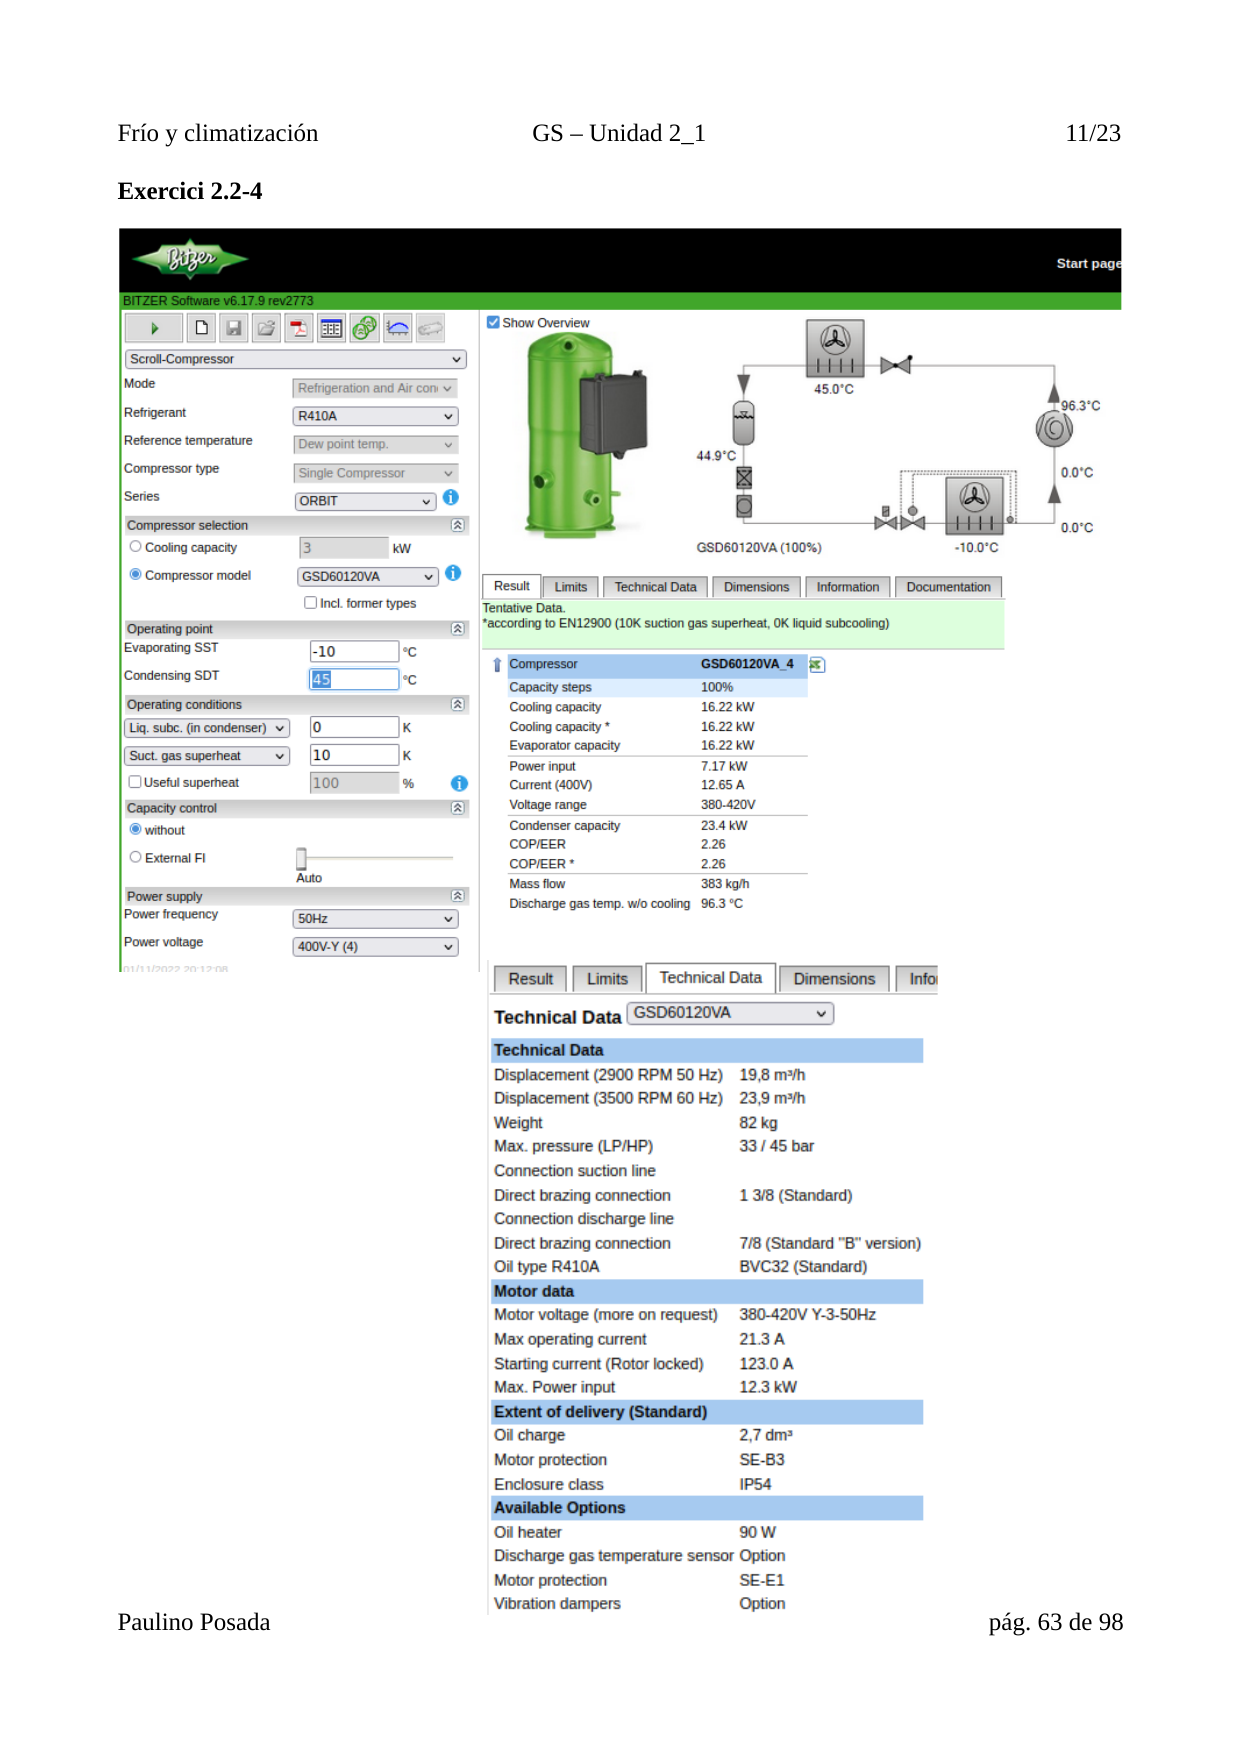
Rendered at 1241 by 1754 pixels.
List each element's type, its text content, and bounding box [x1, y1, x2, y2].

picture [117, 225, 1122, 1615]
text Exercici 2.2-4 [117, 176, 1123, 205]
